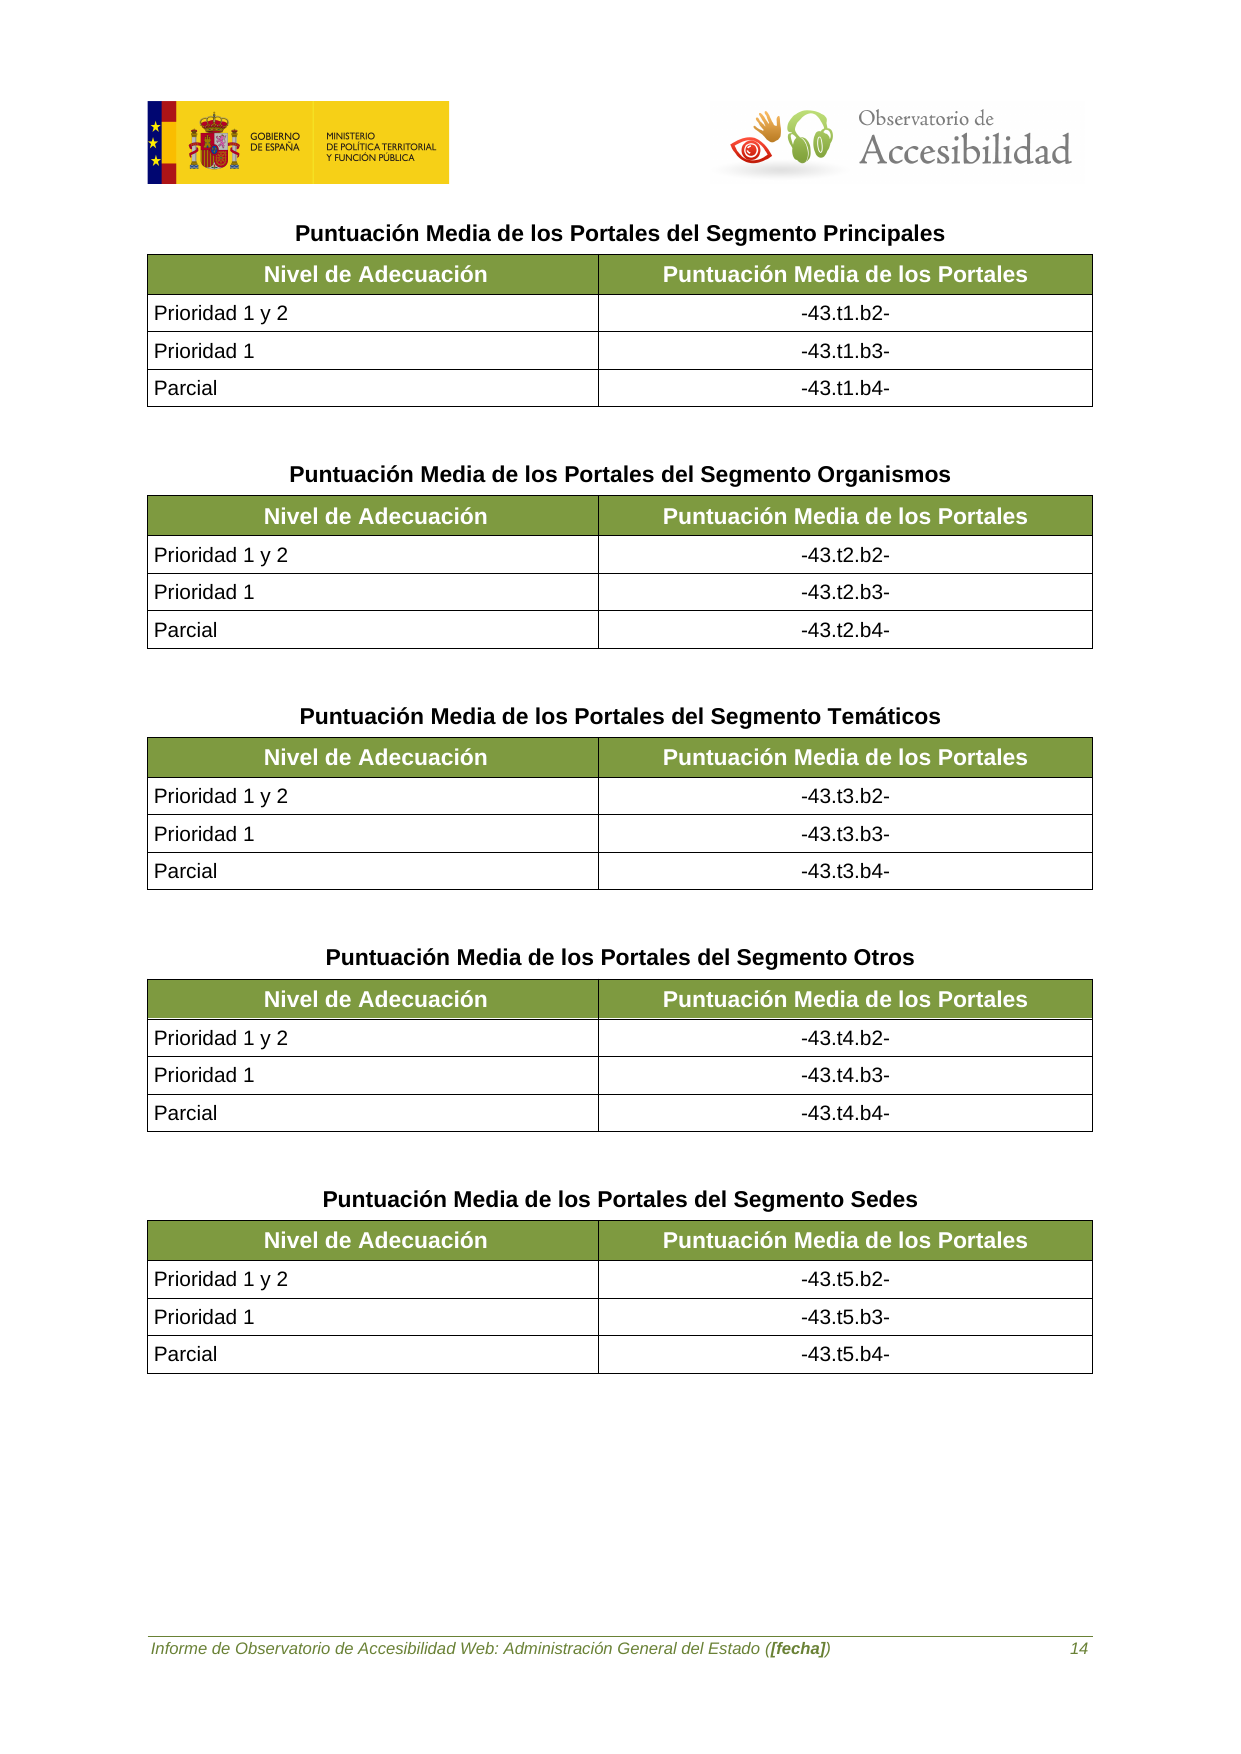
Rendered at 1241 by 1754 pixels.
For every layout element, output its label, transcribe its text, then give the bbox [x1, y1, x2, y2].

table_cell Prioridad 1 [148, 332, 598, 369]
table_header Nivel de Adecuación [148, 980, 598, 1018]
picture [147, 101, 450, 184]
text Puntuación Media de los Portales del Segmento Otros [148, 944, 1092, 971]
text Puntuación Media de los Portales del Segmento Temáticos [148, 703, 1092, 729]
table_cell -43.t2.b3- [599, 574, 1092, 610]
table_cell Prioridad 1 [148, 815, 598, 852]
table_cell Parcial [148, 1336, 598, 1372]
table_cell Parcial [148, 611, 598, 648]
table_cell Prioridad 1 [148, 1057, 598, 1093]
table_cell -43.t2.b2- [599, 536, 1092, 573]
table_cell Prioridad 1 y 2 [148, 778, 598, 814]
table_cell -43.t1.b4- [599, 370, 1092, 406]
table_cell Prioridad 1 y 2 [148, 536, 598, 573]
table_cell -43.t4.b3- [599, 1057, 1092, 1093]
text Puntuación Media de los Portales del Segmento Organismos [148, 461, 1092, 488]
table_cell -43.t2.b4- [599, 611, 1092, 648]
table_cell -43.t1.b3- [599, 332, 1092, 369]
table_cell -43.t3.b2- [599, 778, 1092, 814]
picture [710, 101, 1086, 184]
table_header Puntuación Media de los Portales [599, 496, 1092, 535]
table_cell Parcial [148, 1095, 598, 1131]
table_header Nivel de Adecuación [148, 496, 598, 535]
table_cell -43.t3.b4- [599, 853, 1092, 889]
table_cell Prioridad 1 y 2 [148, 1261, 598, 1297]
table_cell Parcial [148, 853, 598, 889]
table_cell Prioridad 1 y 2 [148, 295, 598, 331]
table_cell Parcial [148, 370, 598, 406]
table_cell Prioridad 1 y 2 [148, 1020, 598, 1056]
table_cell -43.t4.b4- [599, 1095, 1092, 1131]
table_cell -43.t3.b3- [599, 815, 1092, 852]
table_cell -43.t1.b2- [599, 295, 1092, 331]
table_header Nivel de Adecuación [148, 1221, 598, 1260]
table_cell Prioridad 1 [148, 574, 598, 610]
table_cell -43.t5.b2- [599, 1261, 1092, 1297]
text Puntuación Media de los Portales del Segmento Sedes [148, 1186, 1092, 1212]
table_header Nivel de Adecuación [148, 738, 598, 777]
text Puntuación Media de los Portales del Segmento Principales [148, 220, 1092, 246]
table_header Nivel de Adecuación [148, 255, 598, 294]
table_header Puntuación Media de los Portales [599, 738, 1092, 777]
table_header Puntuación Media de los Portales [599, 255, 1092, 294]
table_cell -43.t5.b3- [599, 1299, 1092, 1335]
table_cell Prioridad 1 [148, 1299, 598, 1335]
table_cell -43.t5.b4- [599, 1336, 1092, 1372]
table_cell -43.t4.b2- [599, 1020, 1092, 1056]
table_header Puntuación Media de los Portales [599, 1221, 1092, 1260]
table_header Puntuación Media de los Portales [599, 980, 1092, 1018]
